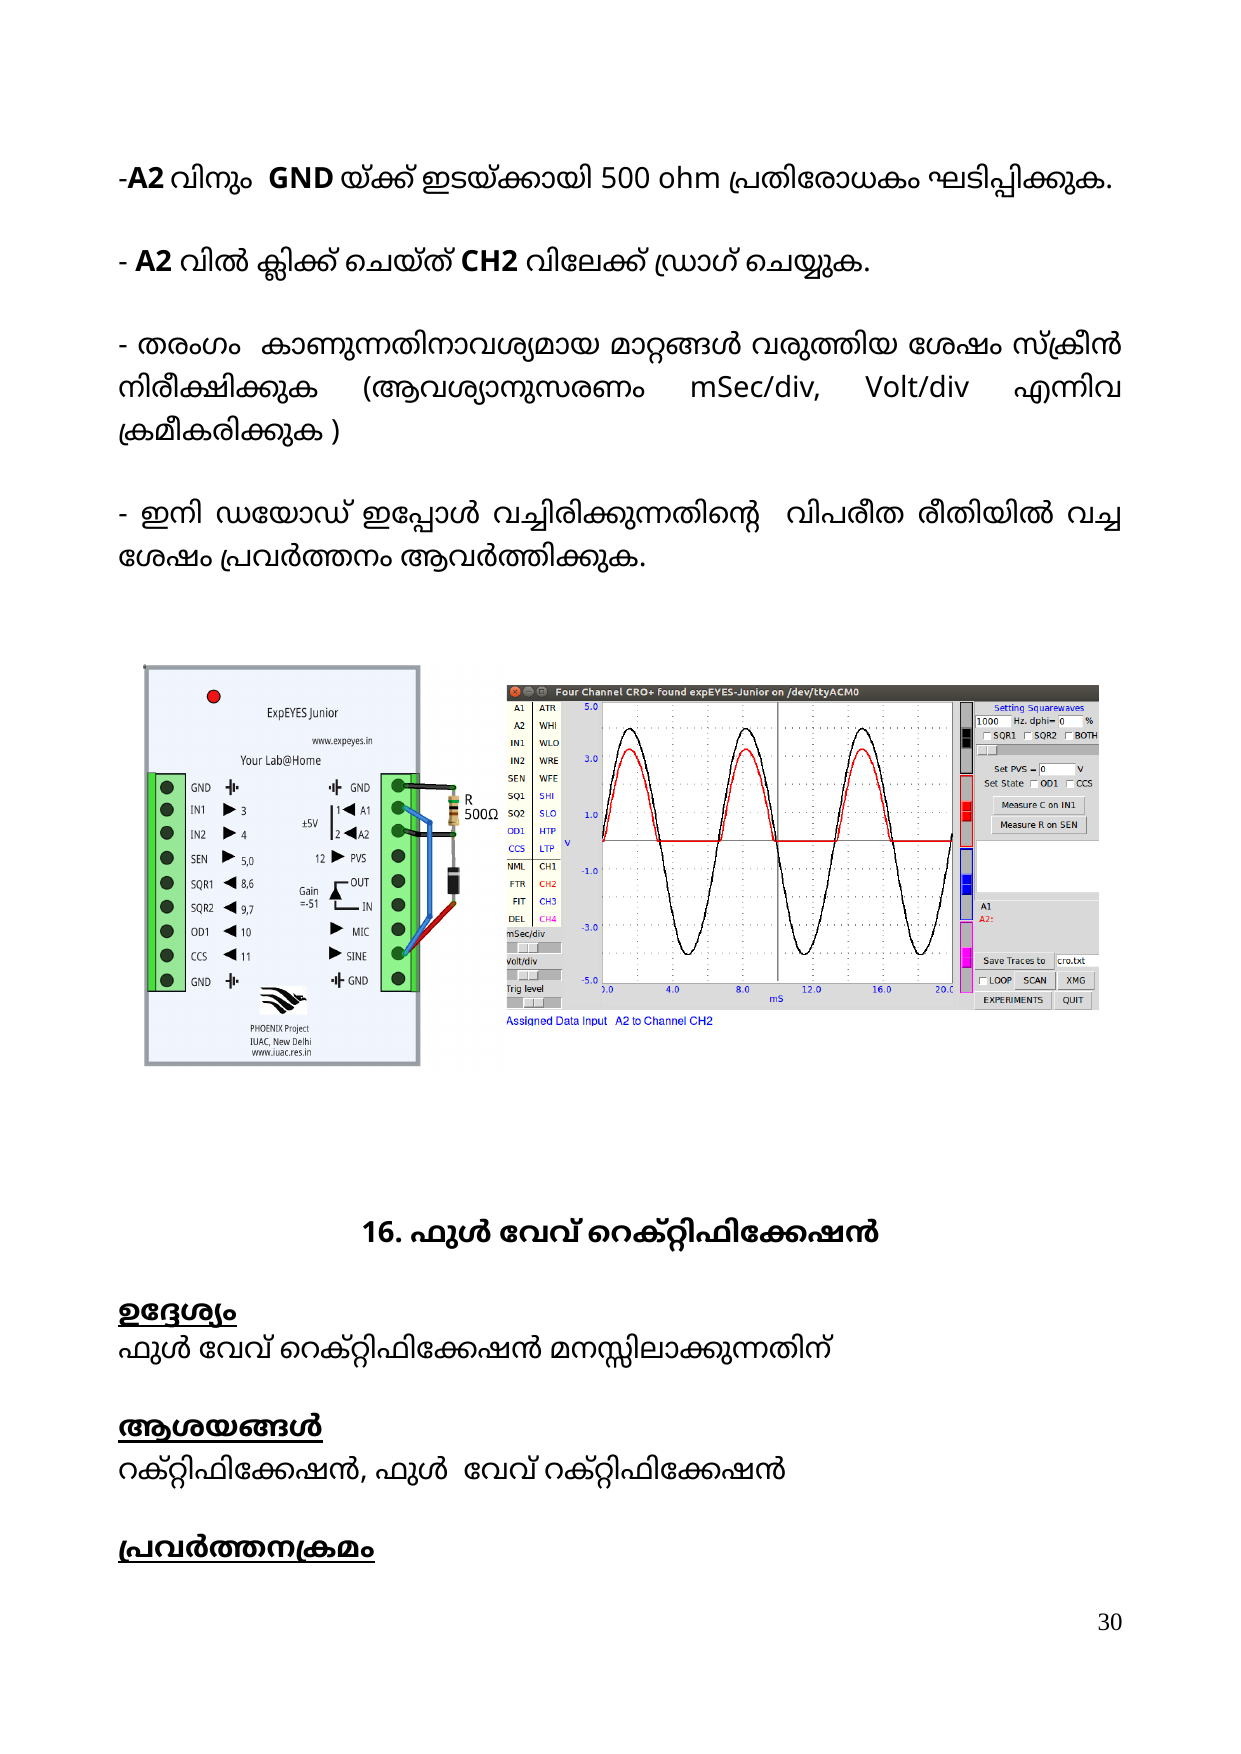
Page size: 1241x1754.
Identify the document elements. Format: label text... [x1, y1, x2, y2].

list - തരംഗം കാണുന്നതിനാവശ്യമായ മാറ്റങ്ങൾ വരുത്തിയ ശേഷം സ്ക്രീൻ നിരീക്ഷിക്കുക (ആവശ്യാനുസരണം mSec/div, Volt/div എന്നിവ ക്രമീകരിക്കുക ) [118, 323, 1122, 452]
list പ്രവർത്തനക്രമം [118, 1531, 1122, 1569]
list - ഇനി ഡയോഡ് ഇപ്പോൾ വച്ചിരിക്കുന്നതിന്റെ വിപരീത രീതിയിൽ വച്ച ശേഷം പ്രവർത്തനം ആവർത്തിക്കുക. [118, 492, 1122, 578]
list ആശയങ്ങൾ [118, 1410, 1122, 1448]
list 16. ഫുൾ വേവ് റെക്റ്റിഫിക്കേഷൻ [118, 1212, 1122, 1255]
list -A2വിനും GNDയ്ക്ക് ഇടയ്ക്കായി 500 ohm പ്രതിരോധകം ഘടിപ്പിക്കുക. [118, 158, 1122, 201]
list റക്റ്റിഫിക്കേഷൻ, ഫുൾ വേവ് റക്റ്റിഫിക്കേഷൻ [118, 1448, 1122, 1491]
list ഫുൾ വേവ് റെക്റ്റിഫിക്കേഷൻ മനസ്സിലാക്കുന്നതിന് [118, 1332, 1122, 1371]
list ഉദ്ദേശ്യം [118, 1294, 1122, 1332]
list - A2 വിൽ ക്ലിക്ക് ചെയ്ത് CH2 വിലേക്ക് ഡ്രാഗ് ചെയ്യുക. [118, 241, 1122, 283]
picture [141, 664, 1099, 1074]
